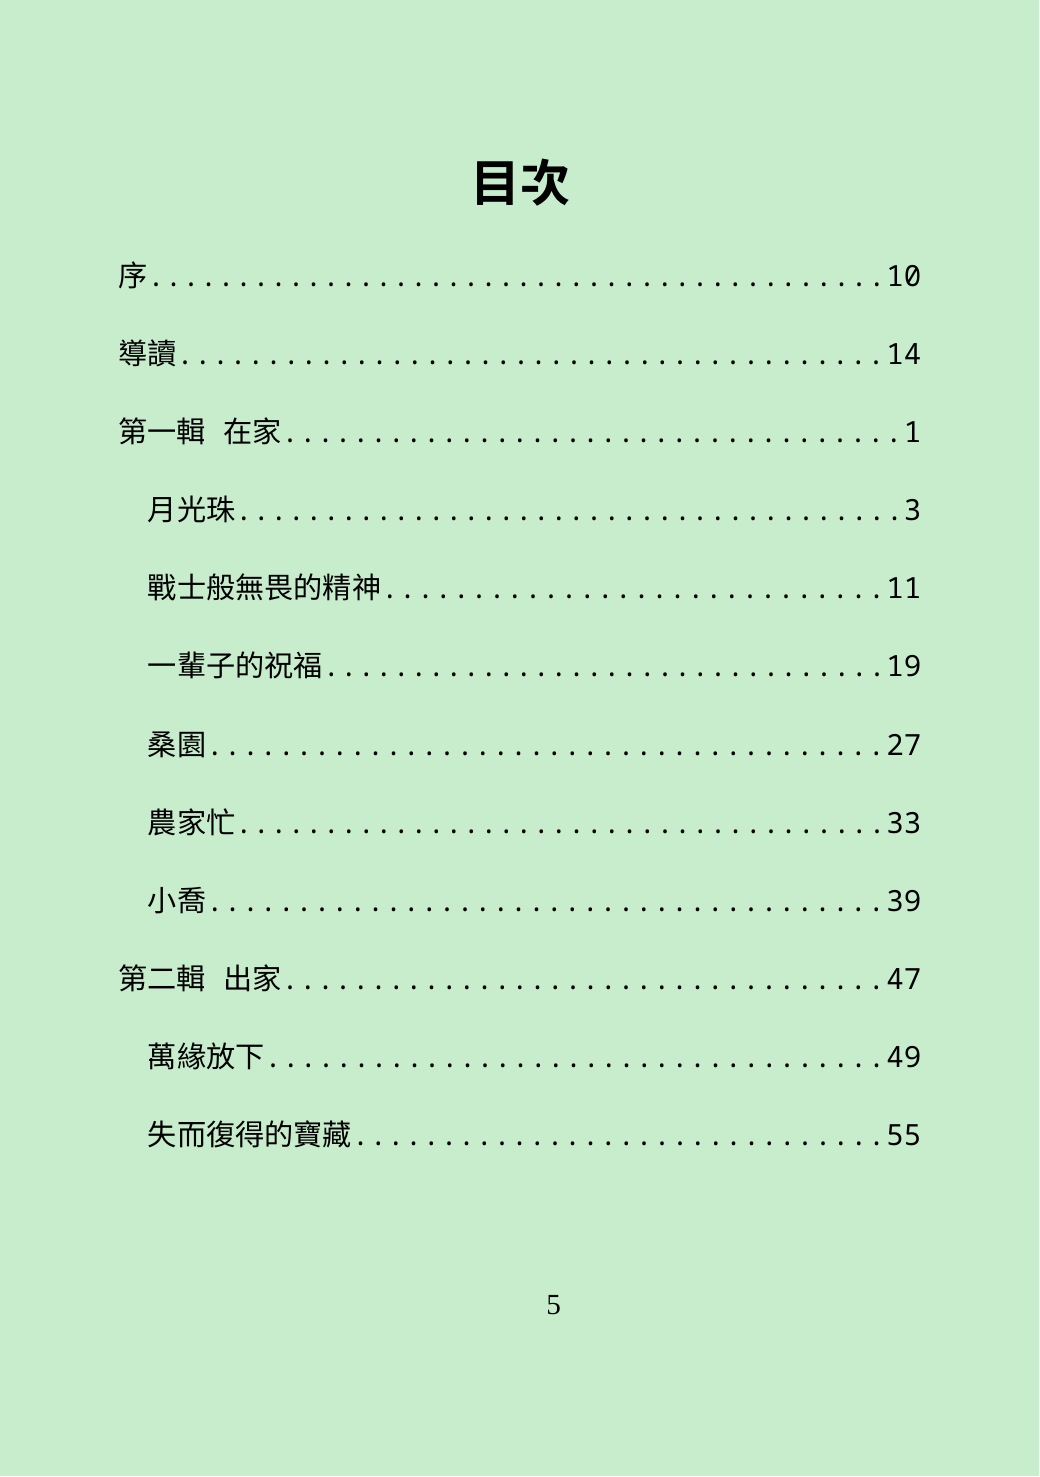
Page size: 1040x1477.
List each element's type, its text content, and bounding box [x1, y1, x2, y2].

text 桑園 27 [148, 724, 921, 763]
text 月光珠 3 [148, 489, 921, 529]
text 失而復得的寶藏 55 [148, 1114, 921, 1154]
text 序 10 [118, 255, 921, 295]
text 導讀 14 [118, 333, 921, 373]
text 萬緣放下 49 [148, 1036, 921, 1076]
text 第一輯 在家 1 [118, 411, 921, 451]
subtitle 目次 [118, 143, 921, 216]
text 一輩子的祝福 19 [148, 646, 921, 685]
text 農家忙 33 [148, 802, 921, 842]
text 第二輯 出家 47 [118, 958, 921, 998]
text 戰士般無畏的精神 11 [148, 568, 921, 607]
text 小喬 39 [148, 880, 921, 920]
